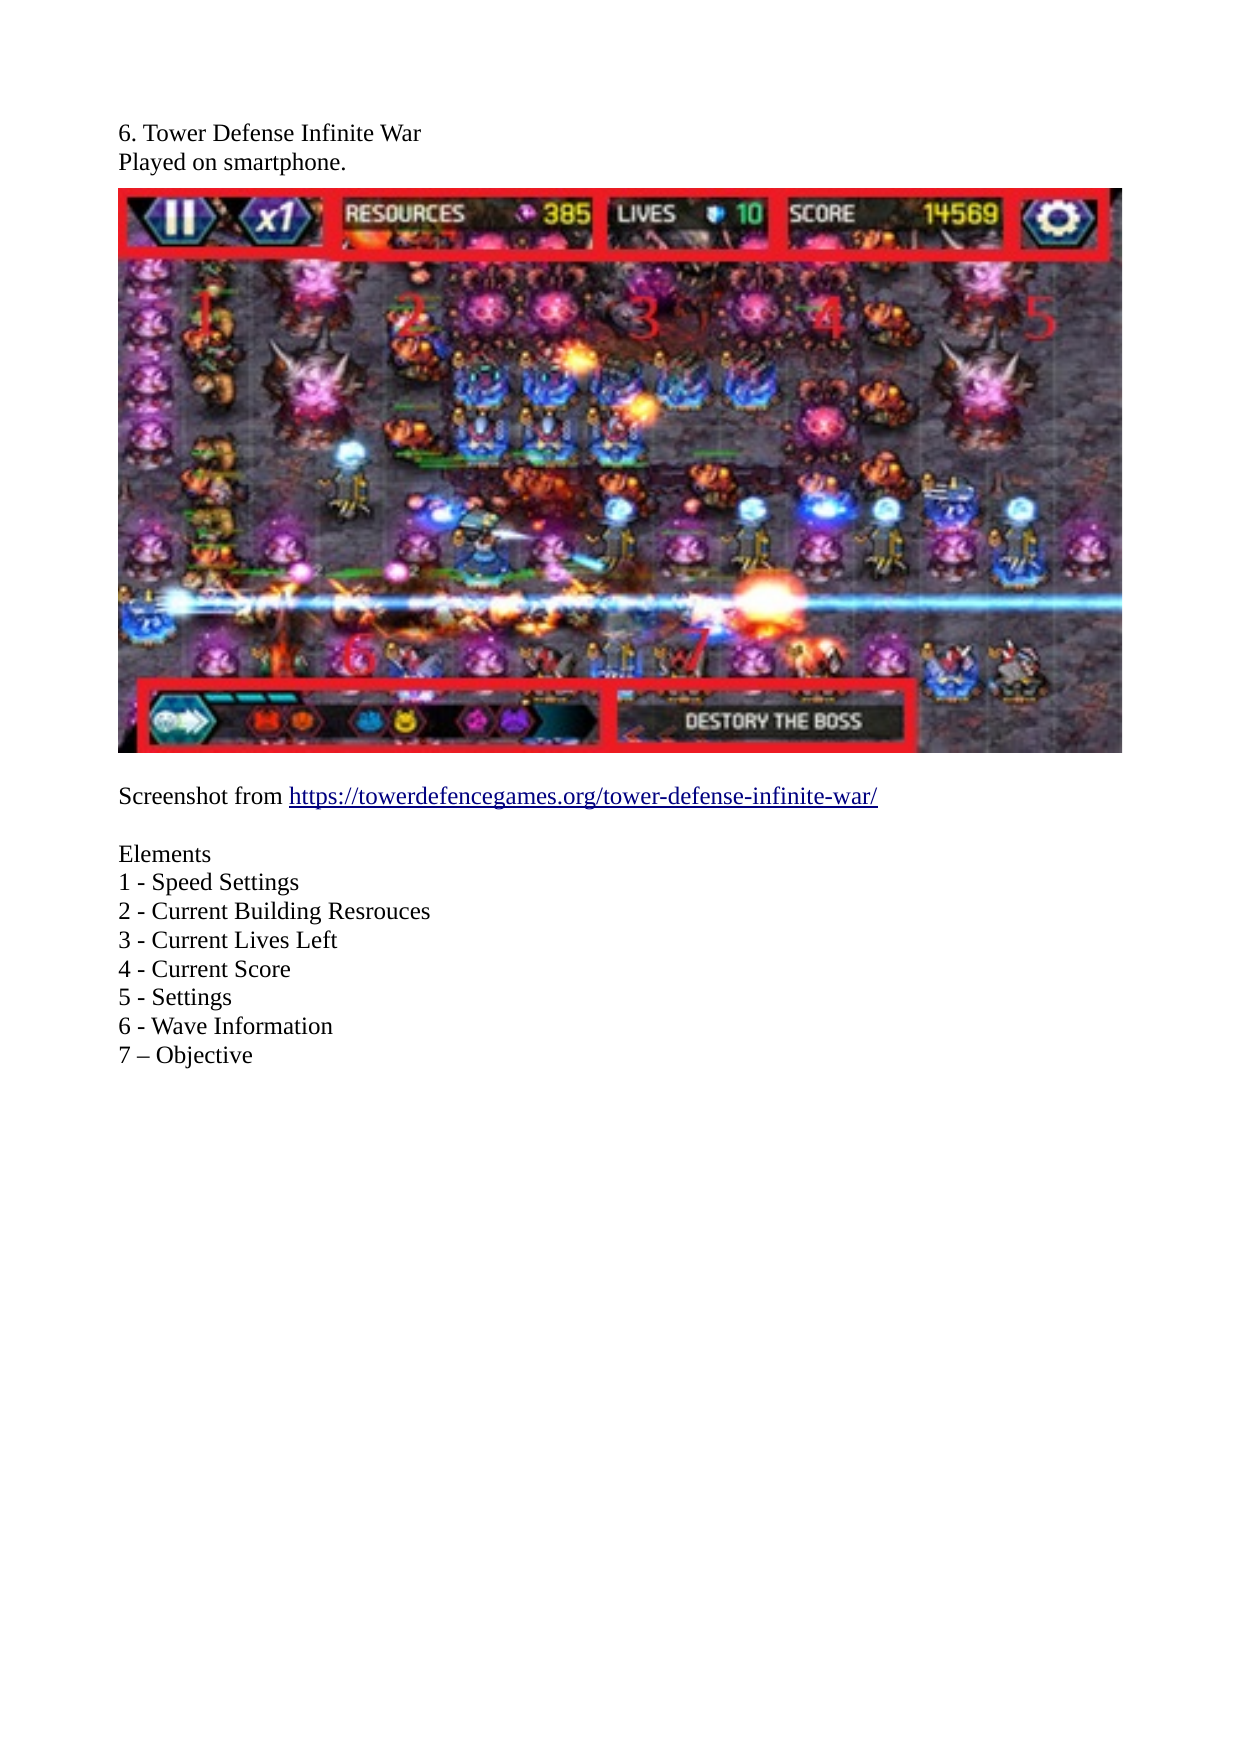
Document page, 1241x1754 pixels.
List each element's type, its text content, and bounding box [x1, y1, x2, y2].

text 4 - Current Score [118, 954, 1122, 982]
text Screenshot from https://towerdefencegames.org/tower-defense-infinite-war/ [118, 781, 1122, 810]
text 1 - Speed Settings [118, 867, 1122, 896]
text Played on smartphone. [118, 147, 1122, 176]
text 5 - Settings [118, 982, 1122, 1011]
text 7 – Objective [118, 1040, 1122, 1069]
text Elements [118, 839, 1122, 867]
text 2 - Current Building Resrouces [118, 896, 1122, 925]
text 6 - Wave Information [118, 1011, 1122, 1040]
picture [118, 188, 1123, 753]
text 6. Tower Defense Infinite War [118, 118, 1122, 147]
text 3 - Current Lives Left [118, 925, 1122, 954]
